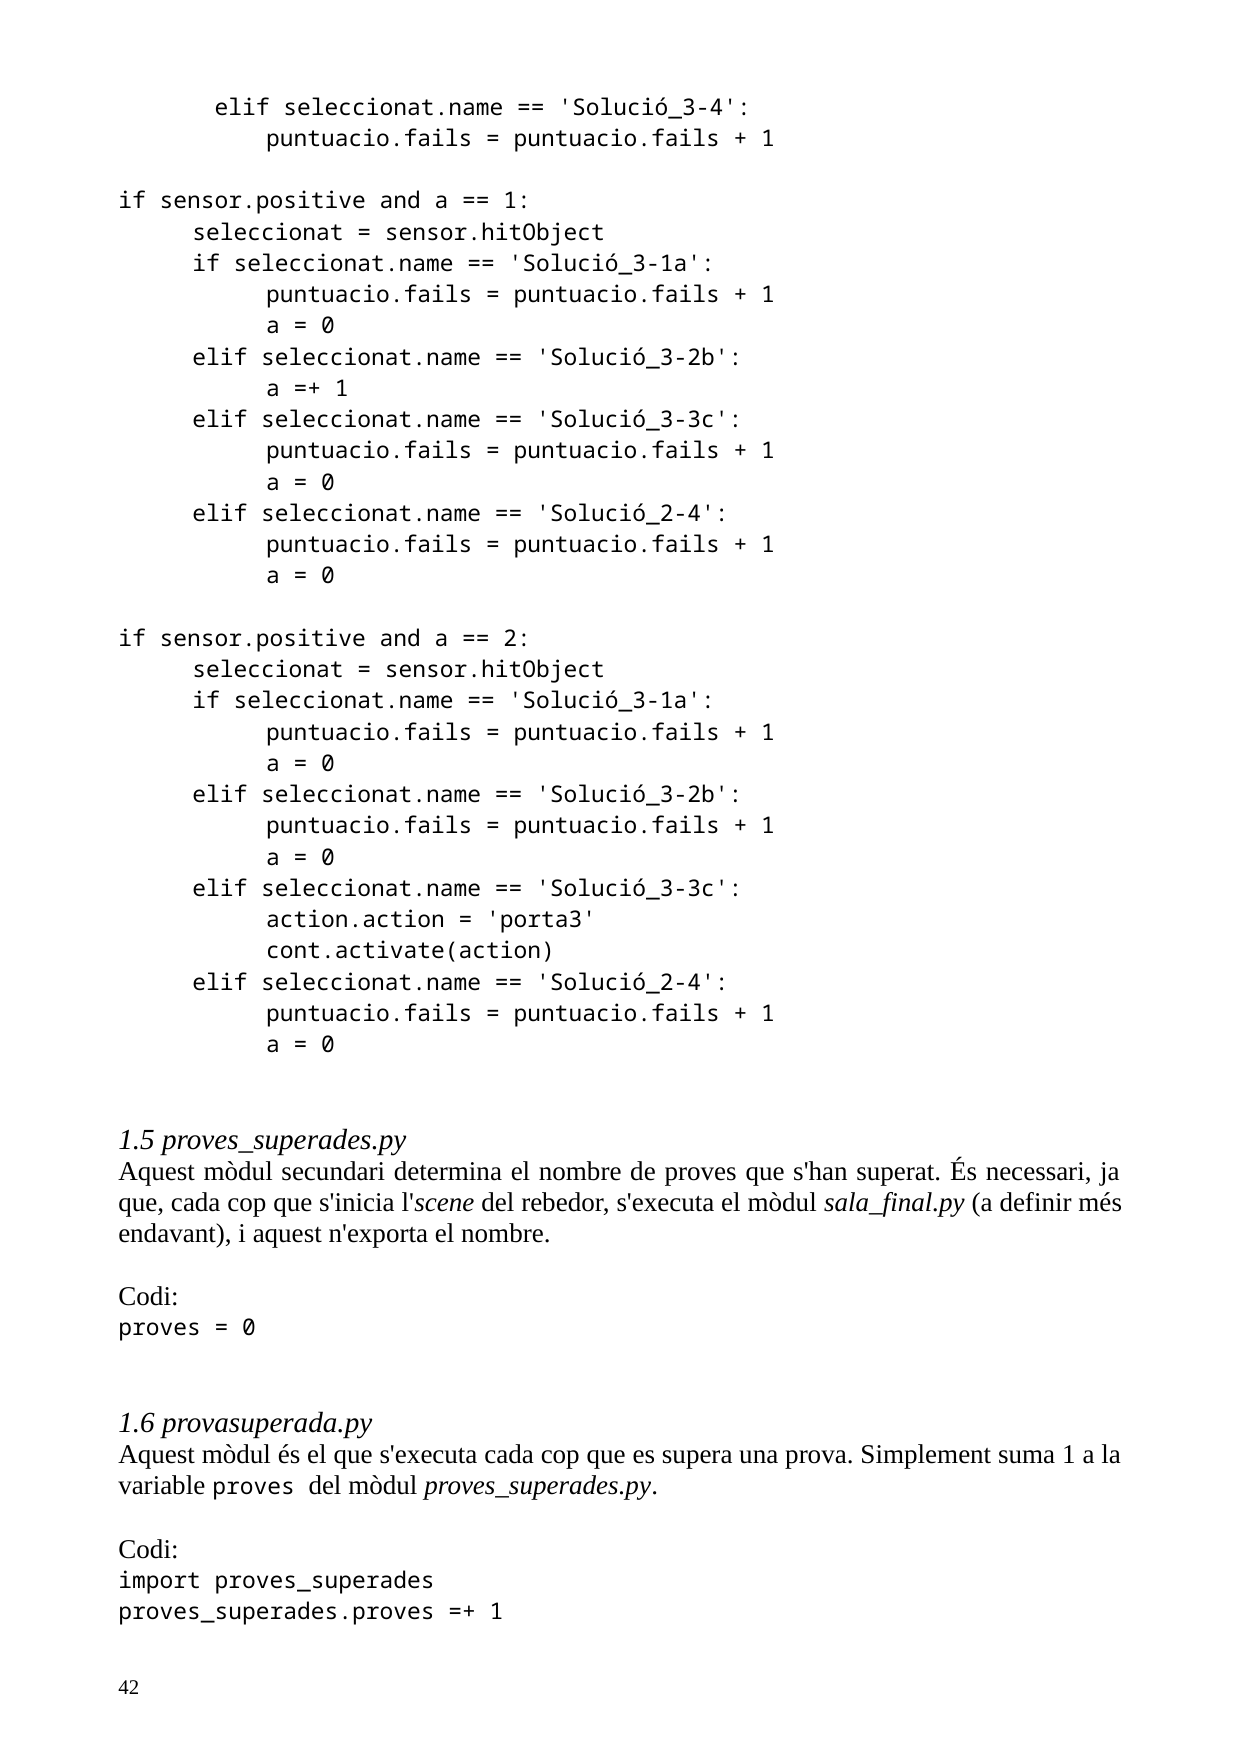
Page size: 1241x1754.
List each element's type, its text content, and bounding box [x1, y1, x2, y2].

text if sensor.positive and a == 2: [118, 622, 1122, 653]
text puntuacio.fails = puntuacio.fails + 1 [118, 997, 1122, 1028]
text import proves_superades [118, 1564, 1122, 1595]
text elif seleccionat.name == 'Solució_3-2b': [118, 341, 1122, 372]
text elif seleccionat.name == 'Solució_3-2b': [118, 778, 1122, 809]
text proves = 0 [118, 1311, 1122, 1342]
text if seleccionat.name == 'Solució_3-1a': [118, 247, 1122, 278]
text elif seleccionat.name == 'Solució_2-4': [118, 497, 1122, 528]
text puntuacio.fails = puntuacio.fails + 1 [118, 122, 1122, 153]
text puntuacio.fails = puntuacio.fails + 1 [118, 716, 1122, 747]
text elif seleccionat.name == 'Solució_3-3c': [118, 403, 1122, 434]
text 1.6 provasuperada.py [118, 1405, 1122, 1438]
text action.action = 'porta3' [118, 903, 1122, 934]
text a = 0 [118, 841, 1122, 872]
text a = 0 [118, 1028, 1122, 1059]
text elif seleccionat.name == 'Solució_3-4': [118, 91, 1122, 122]
text seleccionat = sensor.hitObject [118, 653, 1122, 684]
text seleccionat = sensor.hitObject [118, 216, 1122, 247]
text 1.5 proves_superades.py [118, 1122, 1122, 1155]
text a = 0 [118, 466, 1122, 497]
text elif seleccionat.name == 'Solució_2-4': [118, 966, 1122, 997]
text elif seleccionat.name == 'Solució_3-3c': [118, 872, 1122, 903]
text Codi: [118, 1280, 1122, 1311]
text if seleccionat.name == 'Solució_3-1a': [118, 684, 1122, 716]
text puntuacio.fails = puntuacio.fails + 1 [118, 278, 1122, 309]
text puntuacio.fails = puntuacio.fails + 1 [118, 434, 1122, 466]
text Aquest mòdul secundari determina el nombre de proves que s'han superat. És necessari, ja que, cada cop que s'inicia l'scene del rebedor, s'executa el mòdul sala_final.py (a definir més endavant), i aquest n'exporta el nombre. [118, 1155, 1122, 1249]
text puntuacio.fails = puntuacio.fails + 1 [118, 528, 1122, 559]
text puntuacio.fails = puntuacio.fails + 1 [118, 809, 1122, 841]
text Aquest mòdul és el que s'executa cada cop que es supera una prova. Simplement suma 1 a la variable proves del mòdul proves_superades.py. [118, 1438, 1122, 1502]
text a = 0 [118, 747, 1122, 778]
text a =+ 1 [118, 372, 1122, 403]
text proves_superades.proves =+ 1 [118, 1595, 1122, 1626]
text a = 0 [118, 559, 1122, 591]
text Codi: [118, 1533, 1122, 1564]
text if sensor.positive and a == 1: [118, 184, 1122, 216]
text a = 0 [118, 309, 1122, 341]
text cont.activate(action) [118, 934, 1122, 966]
